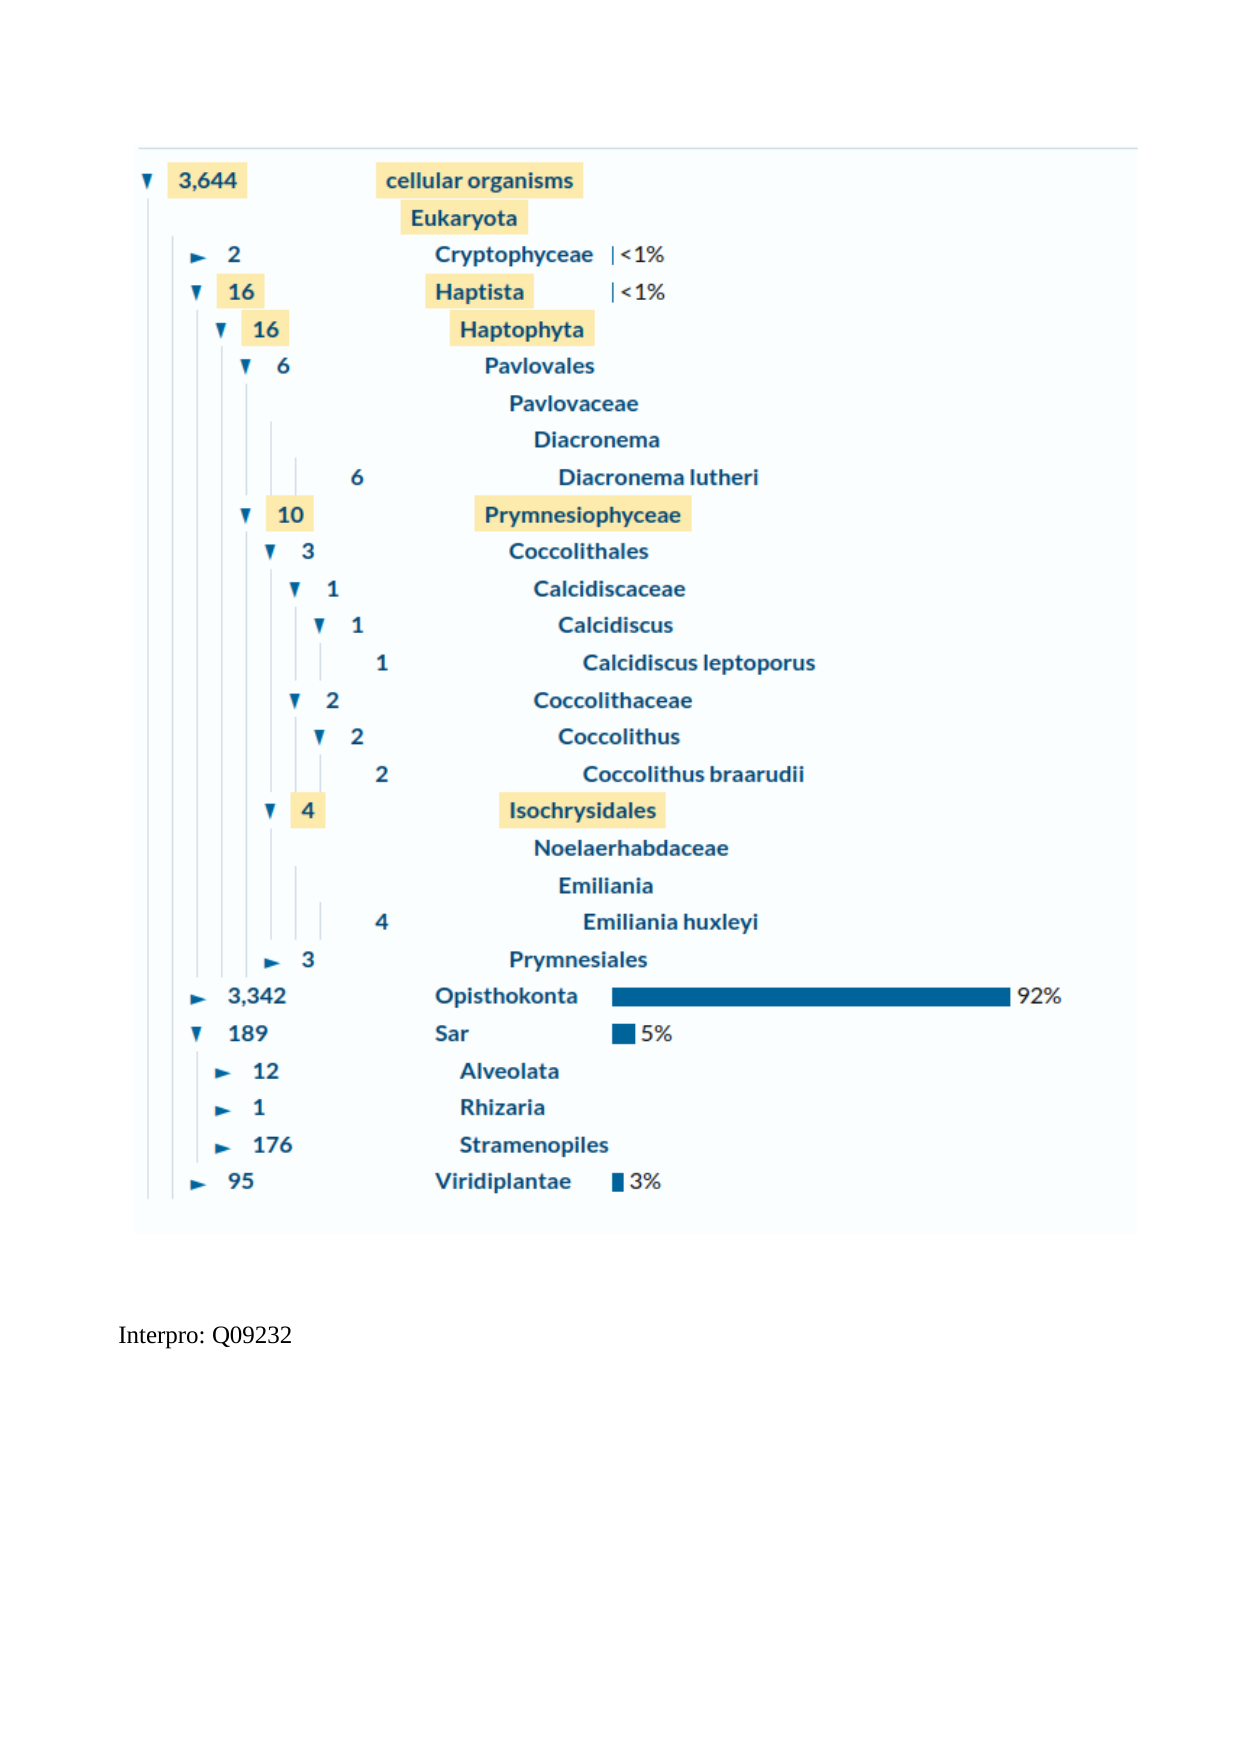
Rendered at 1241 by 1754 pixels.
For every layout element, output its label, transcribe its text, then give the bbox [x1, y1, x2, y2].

picture [133, 145, 1138, 1234]
text Interpro: Q09232 [118, 1320, 1122, 1348]
